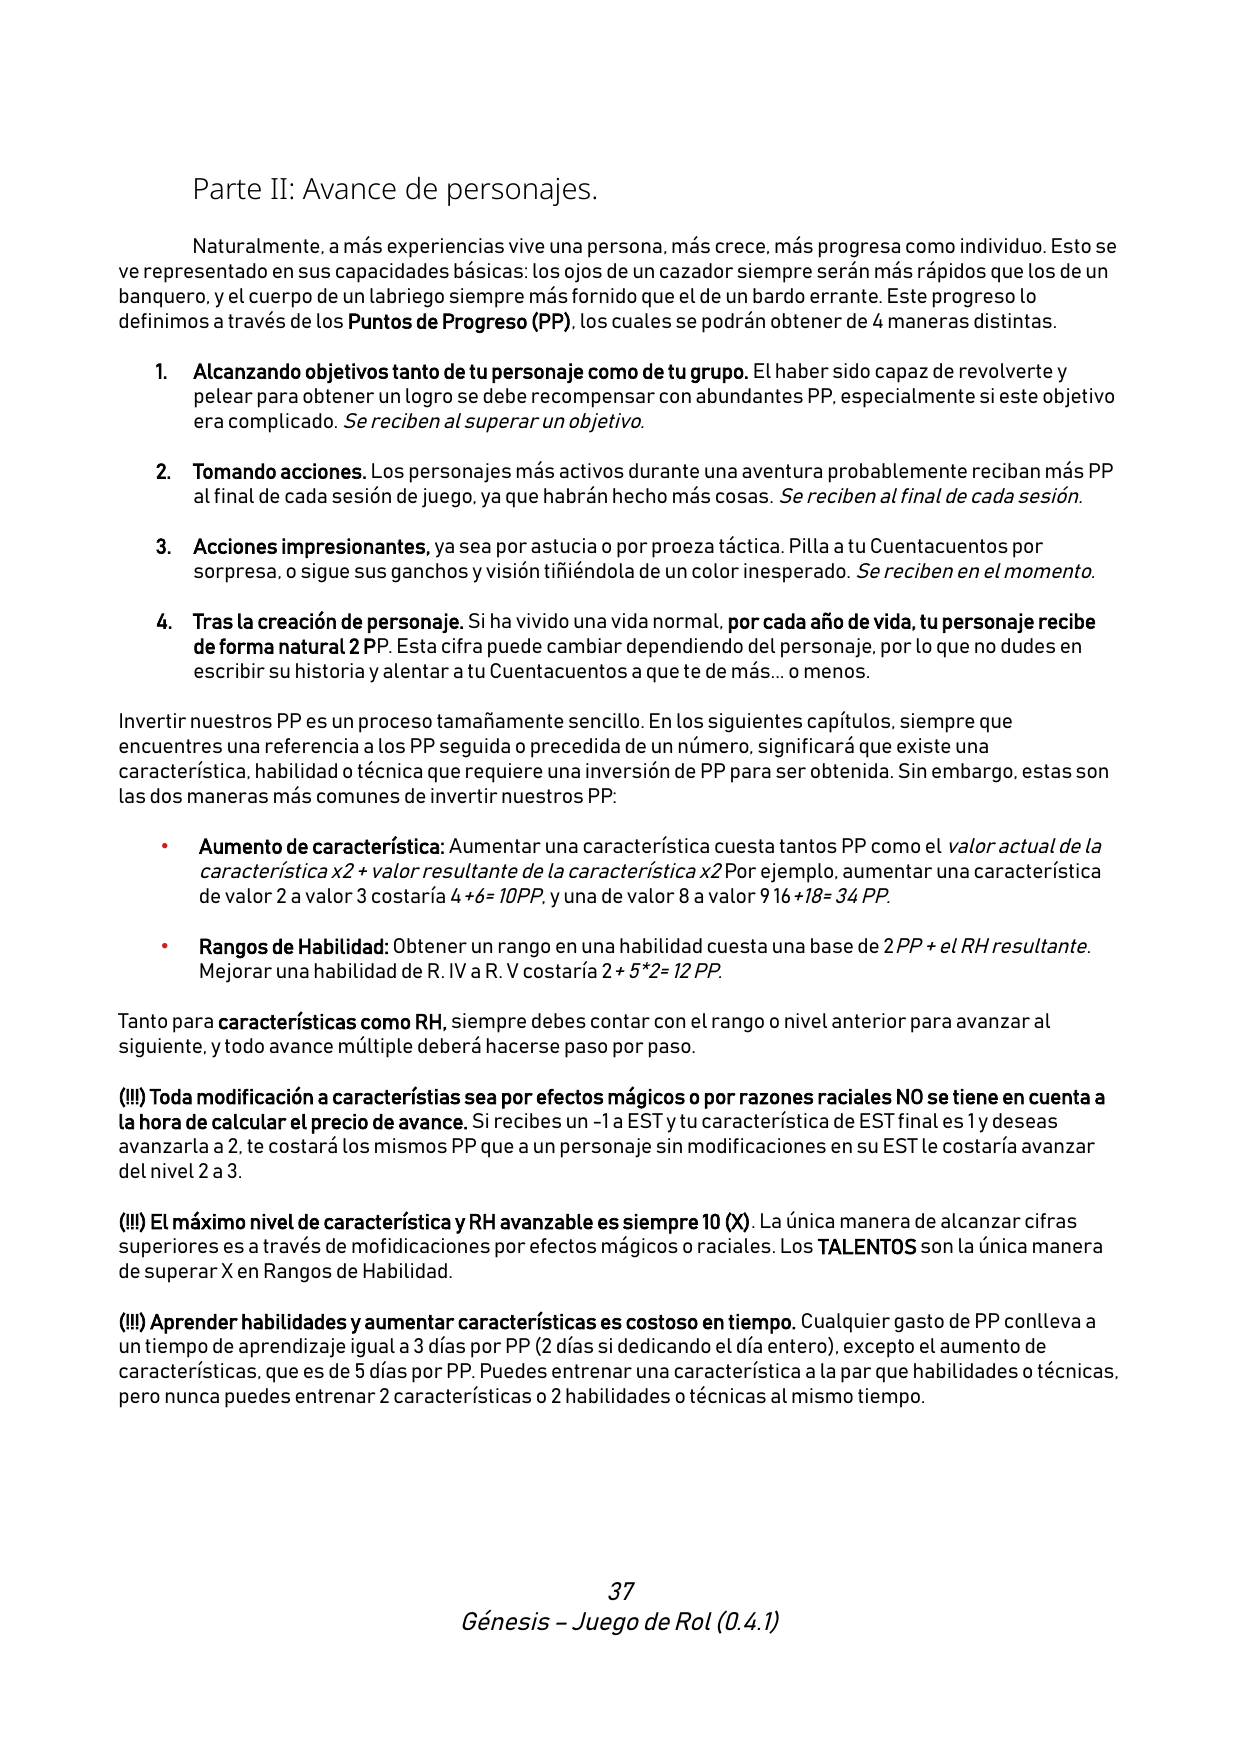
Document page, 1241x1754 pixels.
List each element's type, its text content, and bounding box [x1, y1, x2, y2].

list Acciones impresionantes, ya sea por astucia o por proeza táctica. Pilla a tu Cuentacuentos por sorpresa, o sigue sus ganchos y visión tiñiéndola de un color inesperado. Se reciben en el momento. [156, 533, 1122, 608]
text Invertir nuestros PP es un proceso tamañamente sencillo. En los siguientes capítulos, siempre que encuentres una referencia a los PP seguida o precedida de un número, significará que existe una característica, habilidad o técnica que requiere una inversión de PP para ser obtenida. Sin embargo, estas son las dos maneras más comunes de invertir nuestros PP: [118, 708, 1122, 808]
subtitle Parte II: Avance de personajes. [118, 168, 1122, 208]
list Alcanzando objetivos tanto de tu personaje como de tu grupo. El haber sido capaz de revolverte y pelear para obtener un logro se debe recompensar con abundantes PP, especialmente si este objetivo era complicado. Se reciben al superar un objetivo. [156, 358, 1122, 458]
text (!!!) El máximo nivel de característica y RH avanzable es siempre 10 (X). La única manera de alcanzar cifras superiores es a través de mofidicaciones por efectos mágicos o raciales. Los TALENTOS son la única manera de superar X en Rangos de Habilidad. [118, 1208, 1122, 1283]
list Rangos de Habilidad: Obtener un rango en una habilidad cuesta una base de 2PP + el RH resultante. Mejorar una habilidad de R. IV a R. V costaría 2+ 5*2= 12 PP. [161, 933, 1122, 983]
list Aumento de característica: Aumentar una característica cuesta tantos PP como el valor actual de la característica x2 + valor resultante de la característica x2 Por ejemplo, aumentar una característica de valor 2 a valor 3 costaría 4+6= 10PP, y una de valor 8 a valor 9 16+18= 34 PP. [161, 833, 1122, 933]
list Tras la creación de personaje. Si ha vivido una vida normal, por cada año de vida, tu personaje recibe de forma natural 2 PP. Esta cifra puede cambiar dependiendo del personaje, por lo que no dudes en escribir su historia y alentar a tu Cuentacuentos a que te de más... o menos. [156, 608, 1122, 683]
text Naturalmente, a más experiencias vive una persona, más crece, más progresa como individuo. Esto se ve representado en sus capacidades básicas: los ojos de un cazador siempre serán más rápidos que los de un banquero, y el cuerpo de un labriego siempre más fornido que el de un bardo errante. Este progreso lo definimos a través de los Puntos de Progreso (PP), los cuales se podrán obtener de 4 maneras distintas. [118, 233, 1122, 333]
text (!!!) Toda modificación a característias sea por efectos mágicos o por razones raciales NO se tiene en cuenta a la hora de calcular el precio de avance. Si recibes un -1 a EST y tu característica de EST final es 1 y deseas avanzarla a 2, te costará los mismos PP que a un personaje sin modificaciones en su EST le costaría avanzar del nivel 2 a 3. [118, 1083, 1122, 1183]
text Tanto para características como RH, siempre debes contar con el rango o nivel anterior para avanzar al siguiente, y todo avance múltiple deberá hacerse paso por paso. [118, 1008, 1122, 1058]
text (!!!) Aprender habilidades y aumentar características es costoso en tiempo. Cualquier gasto de PP conlleva a un tiempo de aprendizaje igual a 3 días por PP (2 días si dedicando el día entero), excepto el aumento de características, que es de 5 días por PP. Puedes entrenar una característica a la par que habilidades o técnicas, pero nunca puedes entrenar 2 características o 2 habilidades o técnicas al mismo tiempo. [118, 1308, 1122, 1408]
list Tomando acciones. Los personajes más activos durante una aventura probablemente reciban más PP al final de cada sesión de juego, ya que habrán hecho más cosas. Se reciben al final de cada sesión. [156, 458, 1122, 533]
